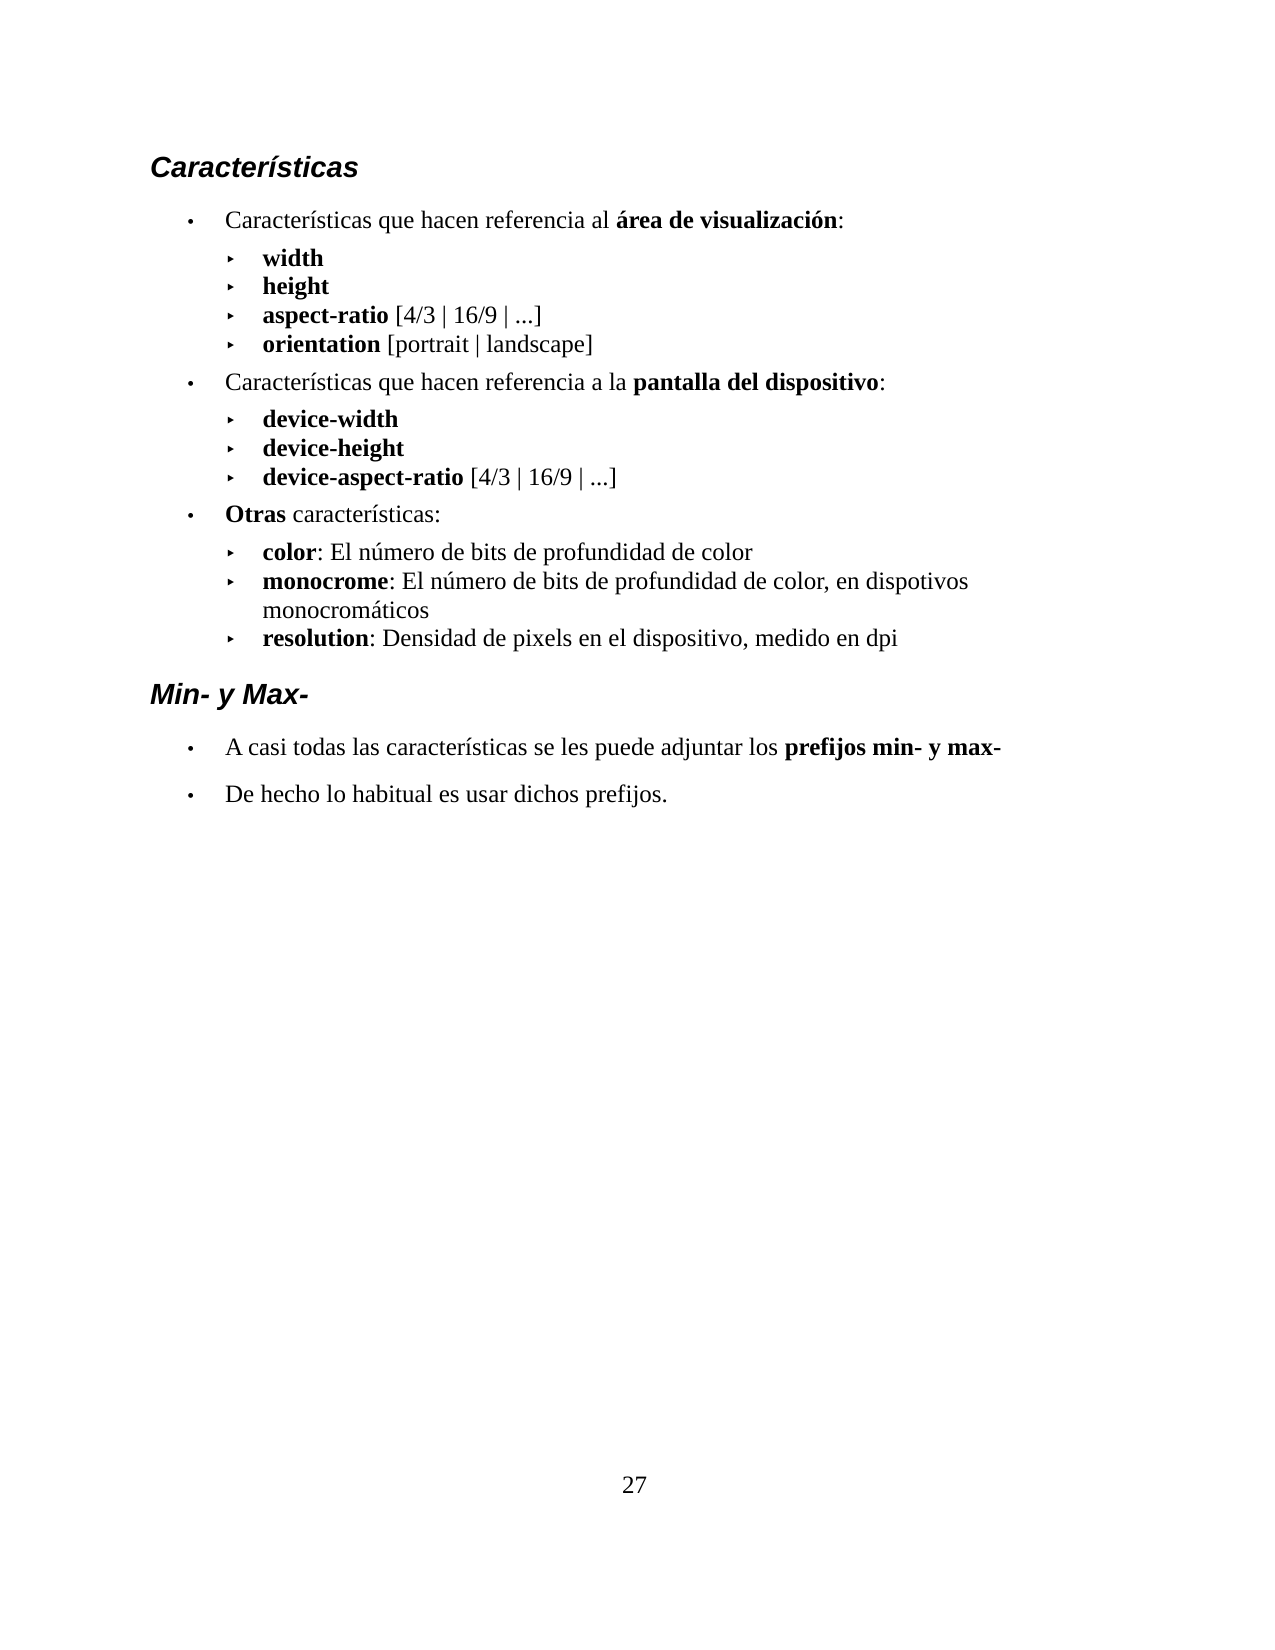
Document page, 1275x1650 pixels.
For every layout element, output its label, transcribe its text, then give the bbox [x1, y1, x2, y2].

list resolution: Densidad de pixels en el dispositivo, medido en dpi [225, 623, 1125, 652]
list device-aspect-ratio [4/3 | 16/9 | ...] [225, 462, 1125, 491]
list Características que hacen referencia al área de visualización: [187, 205, 1125, 234]
list A casi todas las características se les puede adjuntar los prefijos min- y max- [187, 732, 1125, 761]
list color: El número de bits de profundidad de color [225, 537, 1125, 566]
list orientation [portrait | landscape] [225, 329, 1125, 358]
list Otras características: [187, 499, 1125, 528]
list device-height [225, 433, 1125, 462]
list height [225, 271, 1125, 300]
list De hecho lo habitual es usar dichos prefijos. [187, 779, 1125, 808]
list device-width [225, 404, 1125, 433]
list aspect-ratio [4/3 | 16/9 | ...] [225, 300, 1125, 329]
subtitle Características [150, 150, 1125, 183]
subtitle Min- y Max- [150, 677, 1125, 711]
list Características que hacen referencia a la pantalla del dispositivo: [187, 367, 1125, 395]
list width [225, 243, 1125, 271]
list monocrome: El número de bits de profundidad de color, en dispotivos monocromáticos [225, 566, 1125, 623]
